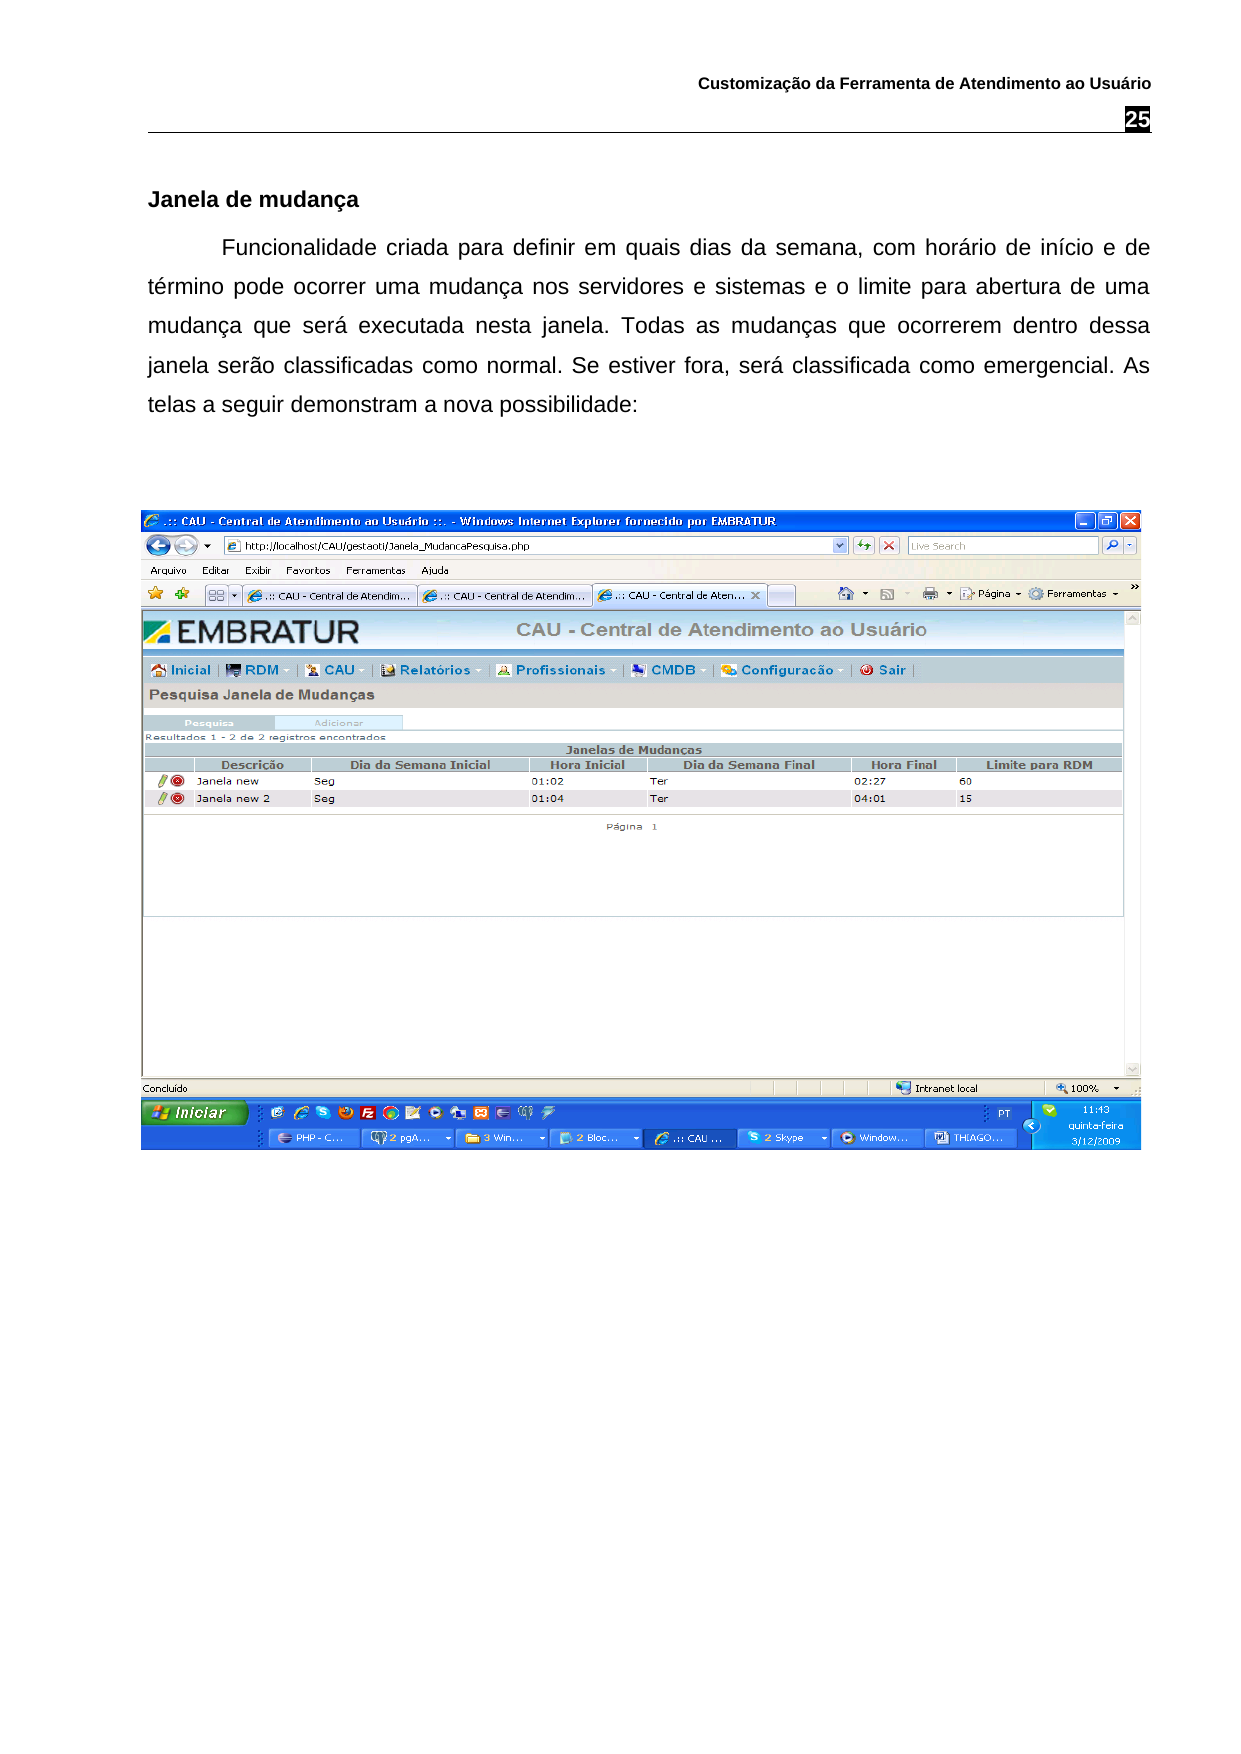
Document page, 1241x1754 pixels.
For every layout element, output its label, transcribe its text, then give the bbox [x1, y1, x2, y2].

picture [141, 510, 1142, 1150]
text Funcionalidade criada para definir em quais dias da semana, com horário de início e de término pode ocorrer uma mudança nos servidores e sistemas e o limite para abertura de uma mudança que será executada nesta janela. Todas as mudanças que ocorrerem dentro dessa janela serão classificadas como normal. Se estiver fora, será classificada como emergencial. As telas a seguir demonstram a nova possibilidade: [148, 233, 1152, 418]
subtitle Janela de mudança [148, 186, 1152, 233]
